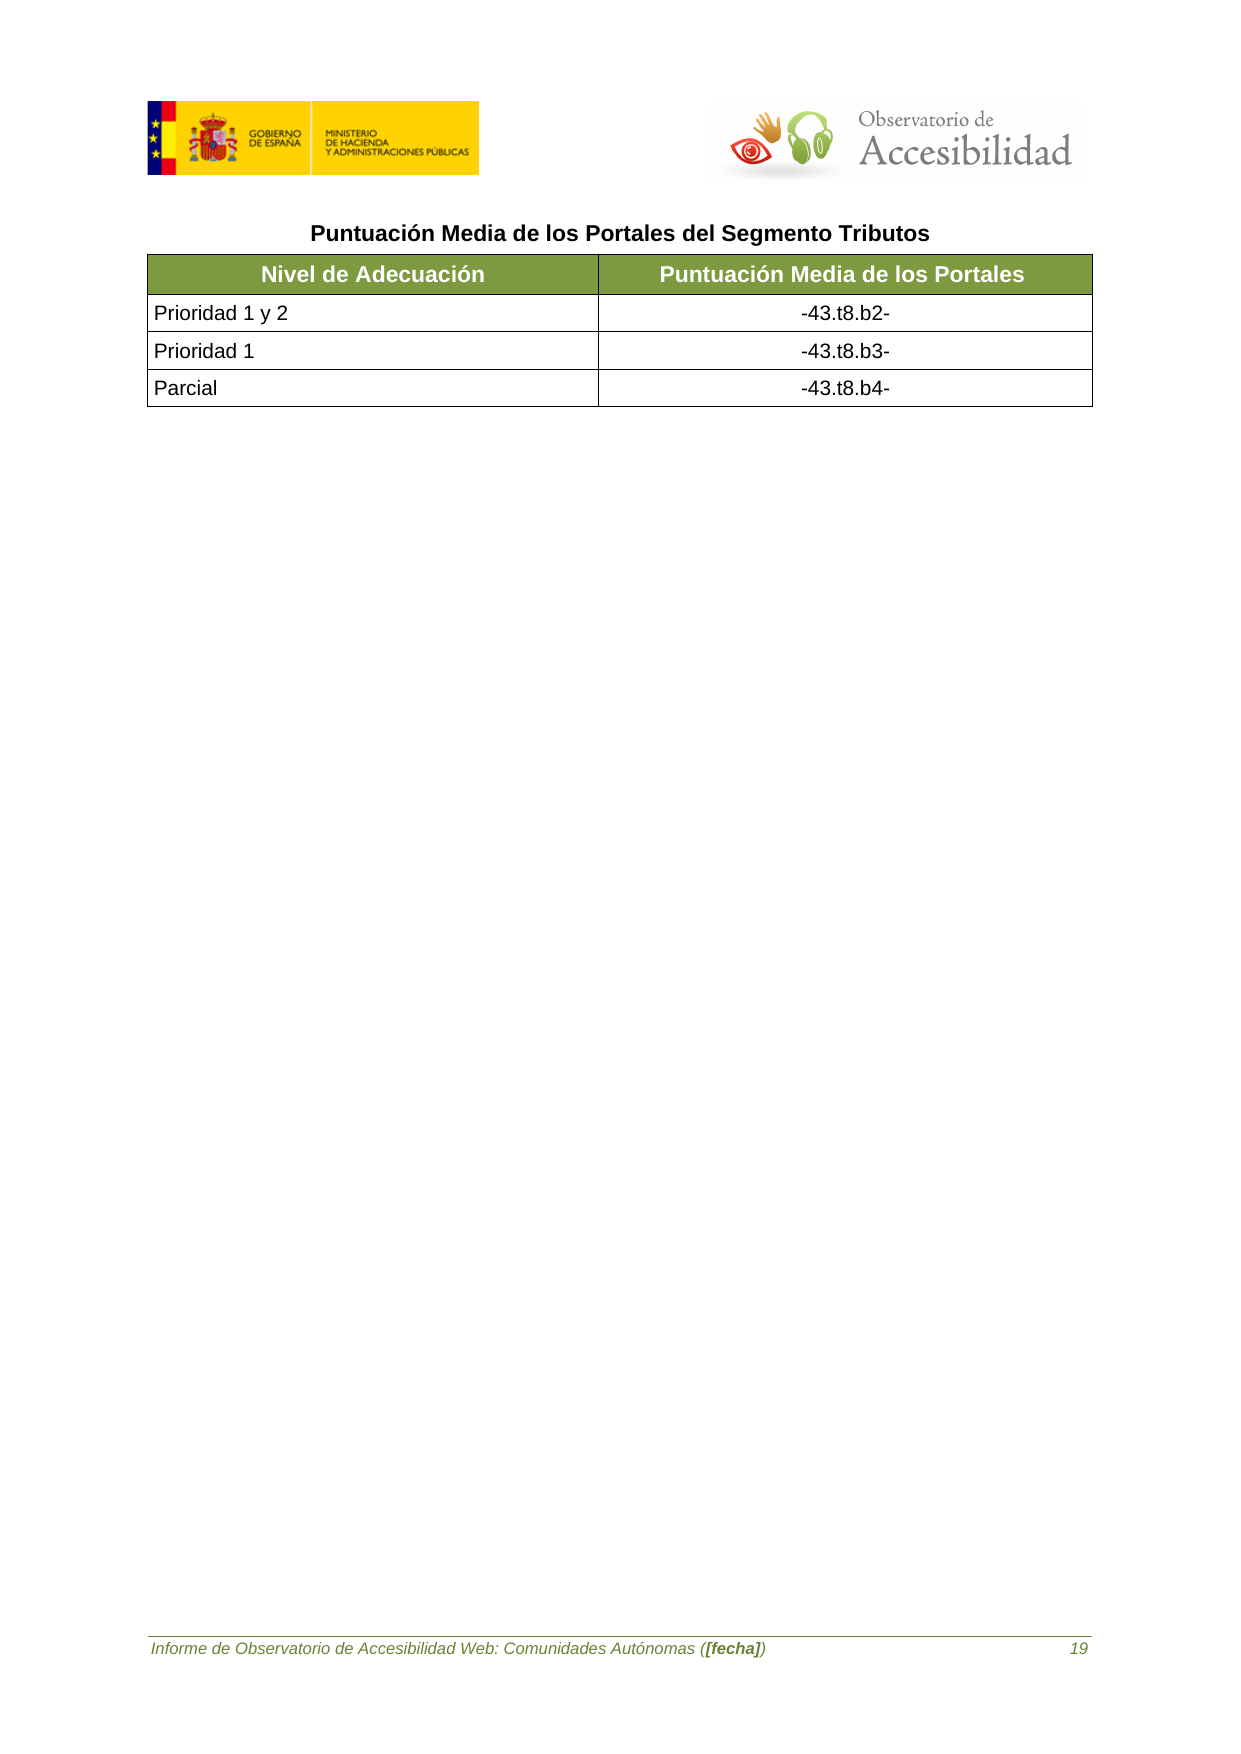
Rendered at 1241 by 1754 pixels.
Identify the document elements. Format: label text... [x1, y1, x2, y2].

table_cell Parcial [148, 370, 598, 406]
table_cell -43.t8.b4- [599, 370, 1092, 406]
picture [710, 102, 1086, 185]
table_cell Prioridad 1 [148, 332, 598, 369]
picture [147, 101, 479, 175]
table_header Nivel de Adecuación [148, 255, 598, 294]
table_header Puntuación Media de los Portales [599, 255, 1092, 294]
text Puntuación Media de los Portales del Segmento Tributos [148, 220, 1092, 246]
table_cell -43.t8.b3- [599, 332, 1092, 369]
table_cell -43.t8.b2- [599, 295, 1092, 331]
table_cell Prioridad 1 y 2 [148, 295, 598, 331]
